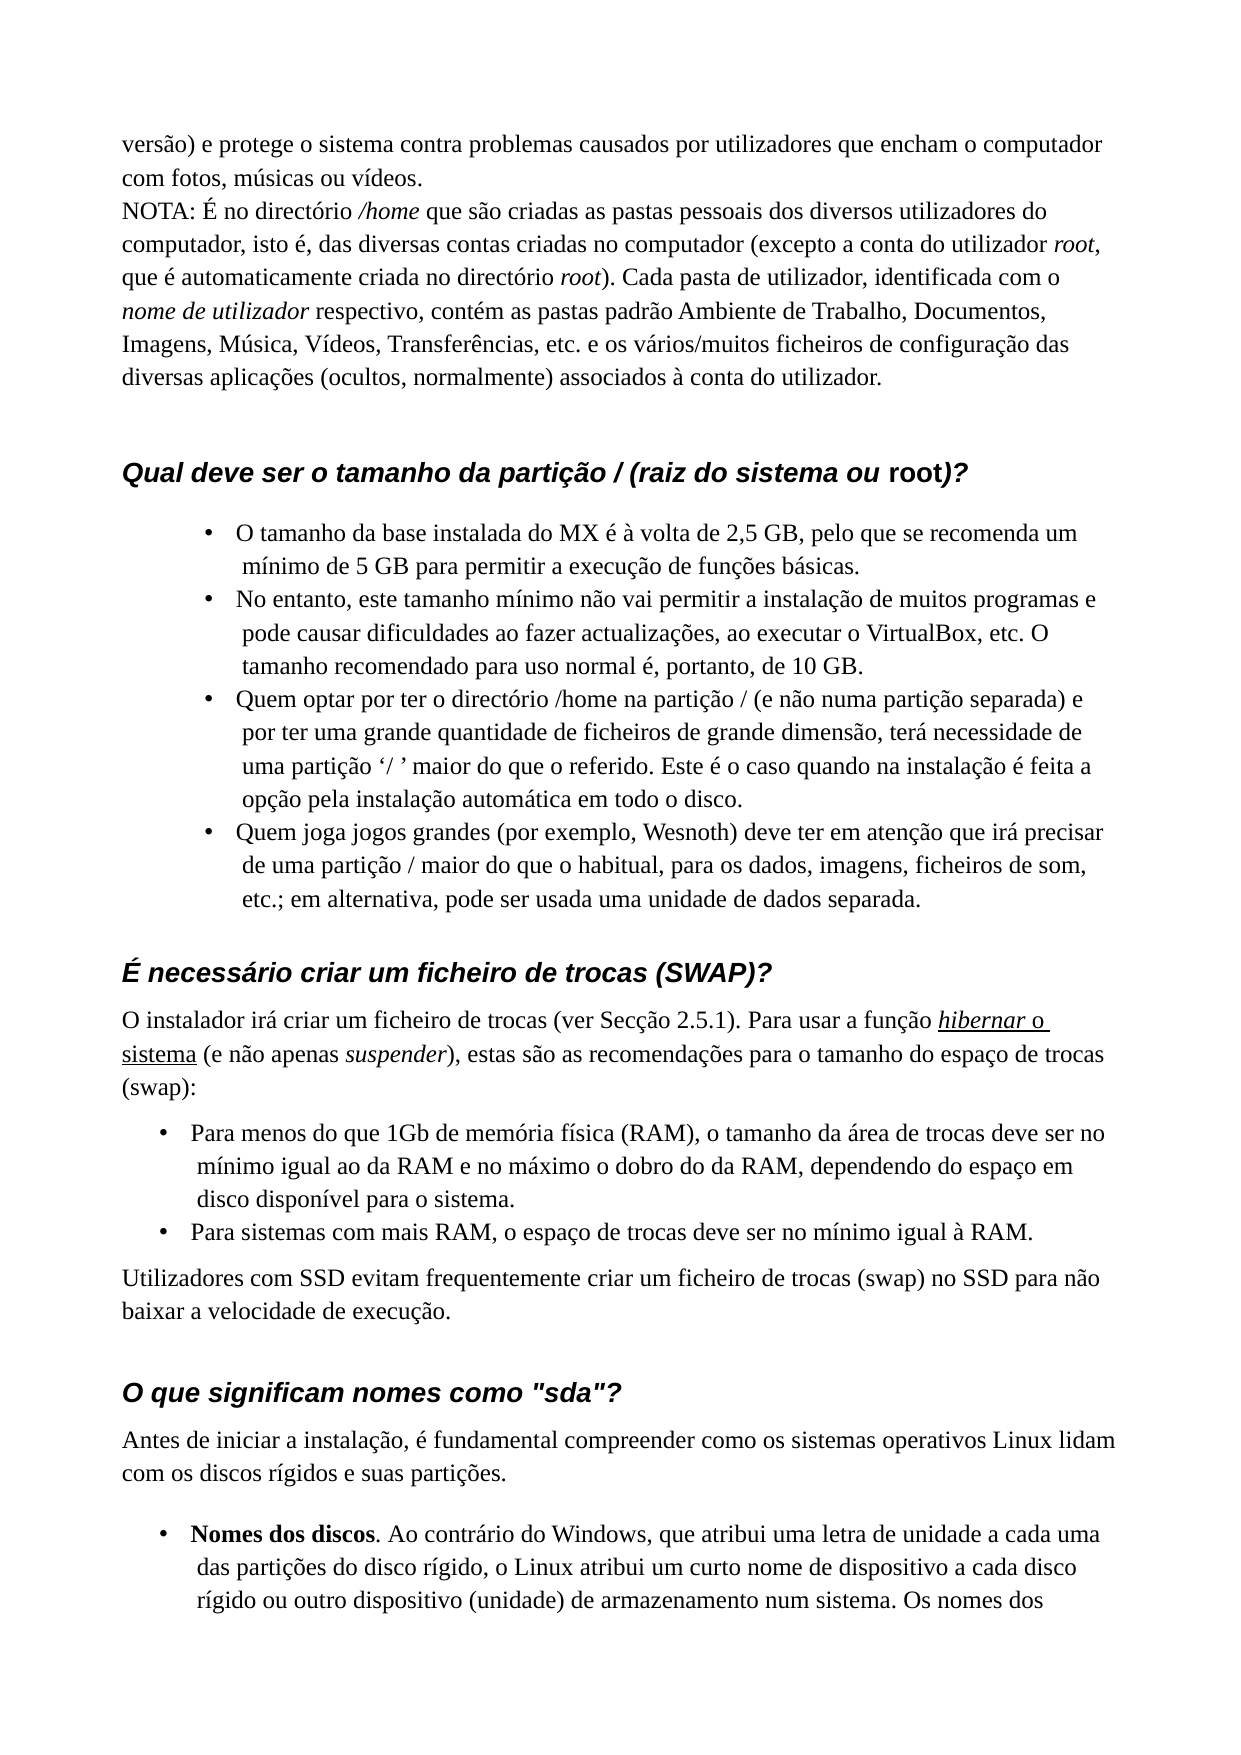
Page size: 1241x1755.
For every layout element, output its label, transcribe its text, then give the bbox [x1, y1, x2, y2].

text Antes de iniciar a instalação, é fundamental compreender como os sistemas operativos Linux lidam com os discos rígidos e suas partições. [115, 1420, 1122, 1493]
list O tamanho da base instalada do MX é à volta de 2,5 GB, pelo que se recomenda um mínimo de 5 GB para permitir a execução de funções básicas. [198, 513, 1122, 579]
subtitle Qual deve ser o tamanho da partição / (raiz do sistema ou root)? [115, 451, 1122, 495]
text Utilizadores com SSD evitam frequentemente criar um ficheiro de trocas (swap) no SSD para não baixar a velocidade de execução. [115, 1258, 1122, 1325]
list No entanto, este tamanho mínimo não vai permitir a instalação de muitos programas e pode causar dificuldades ao fazer actualizações, ao executar o VirtualBox, etc. O tamanho recomendado para uso normal é, portanto, de 10 GB. [198, 579, 1122, 679]
list Para menos do que 1Gb de memória física (RAM), o tamanho da área de trocas deve ser no mínimo igual ao da RAM e no máximo o dobro do da RAM, dependendo do espaço em disco disponível para o sistema. [153, 1112, 1122, 1212]
text NOTA: É no directório /home que são criadas as pastas pessoais dos diversos utilizadores do computador, isto é, das diversas contas criadas no computador (excepto a conta do utilizador root, que é automaticamente criada no directório root). Cada pasta de utilizador, identificada com o nome de utilizador respectivo, contém as pastas padrão Ambiente de Trabalho, Documentos, Imagens, Música, Vídeos, Transferências, etc. e os vários/muitos ficheiros de configuração das diversas aplicações (ocultos, normalmente) associados à conta do utilizador. [115, 191, 1122, 391]
text O instalador irá criar um ficheiro de trocas (ver Secção 2.5.1). Para usar a função hibernar o sistema (e não apenas suspender), estas são as recomendações para o tamanho do espaço de trocas (swap): [115, 1000, 1122, 1107]
list Nomes dos discos. Ao contrário do Windows, que atribui uma letra de unidade a cada uma das partições do disco rígido, o Linux atribui um curto nome de dispositivo a cada disco rígido ou outro dispositivo (unidade) de armazenamento num sistema. Os nomes dos [153, 1513, 1122, 1620]
list Para sistemas com mais RAM, o espaço de trocas deve ser no mínimo igual à RAM. [153, 1212, 1122, 1252]
subtitle O que significam nomes como "sda"? [115, 1371, 1122, 1408]
list Quem optar por ter o directório /home na partição / (e não numa partição separada) e por ter uma grande quantidade de ficheiros de grande dimensão, terá necessidade de uma partição ‘/ ’ maior do que o referido. Este é o caso quando na instalação é feita a opção pela instalação automática em todo o disco. [198, 679, 1122, 812]
text versão) e protege o sistema contra problemas causados por utilizadores que encham o computador com fotos, músicas ou vídeos. [115, 124, 1122, 191]
list Quem joga jogos grandes (por exemplo, Wesnoth) deve ter em atenção que irá precisar de uma partição / maior do que o habitual, para os dados, imagens, ficheiros de som, etc.; em alternativa, pode ser usada uma unidade de dados separada. [198, 812, 1122, 919]
subtitle É necessário criar um ficheiro de trocas (SWAP)? [115, 951, 1122, 988]
